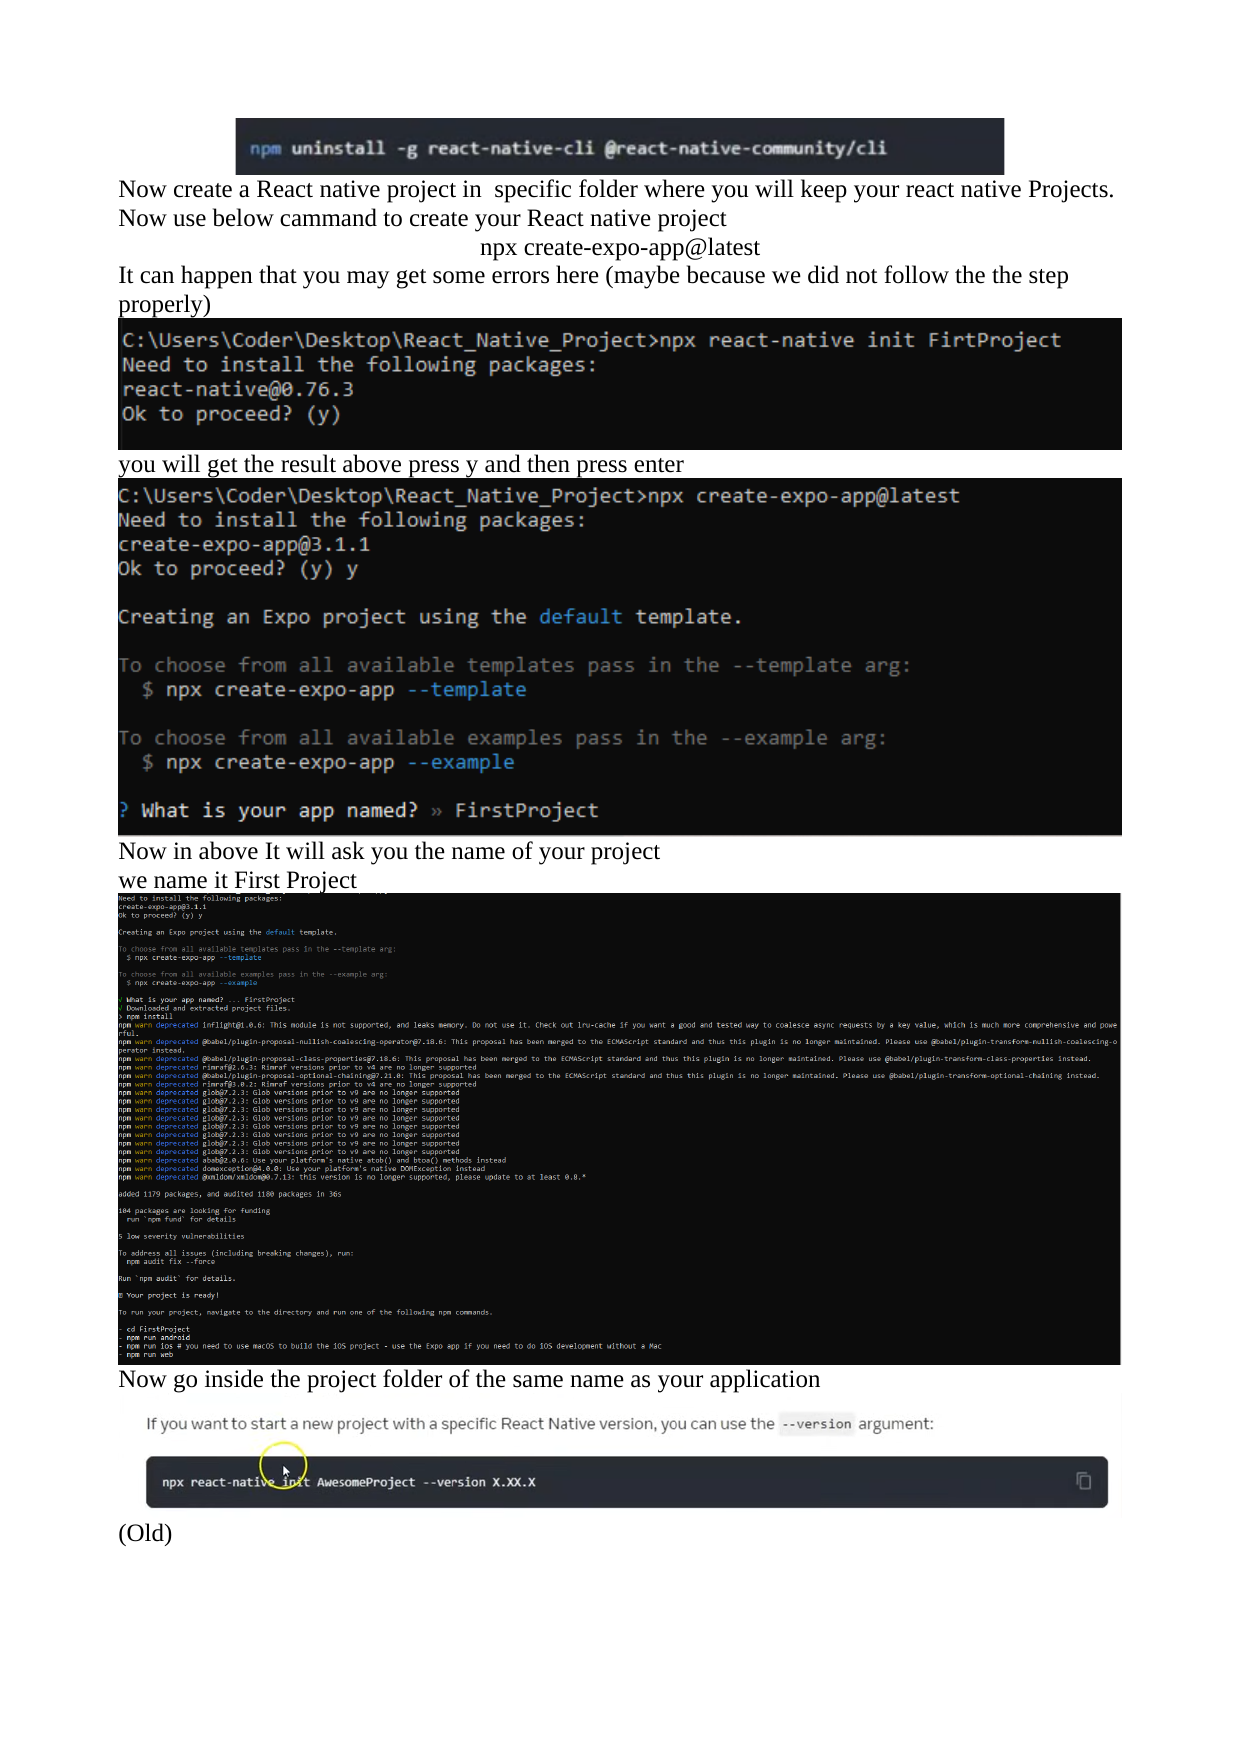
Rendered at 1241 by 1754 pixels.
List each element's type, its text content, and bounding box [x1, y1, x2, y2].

picture [235, 118, 1005, 175]
text Now go inside the project folder of the same name as your application [118, 1365, 1122, 1393]
text you will get the result above press y and then press enter [118, 450, 1122, 478]
text we name it First Project [118, 865, 1122, 893]
picture [118, 1393, 1122, 1518]
text Now in above It will ask you the name of your project [118, 837, 1122, 865]
text Now create a React native project in specific folder where you will keep your react native Projects. [118, 118, 1122, 203]
picture [118, 478, 1122, 837]
text It can happen that you may get some errors here (maybe because we did not follow the the step properly) [118, 261, 1122, 318]
picture [118, 893, 1122, 1365]
picture [118, 318, 1122, 450]
text npx create-expo-app@latest [118, 232, 1122, 261]
text Now use below cammand to create your React native project [118, 203, 1122, 232]
text (Old) [118, 1518, 1122, 1547]
